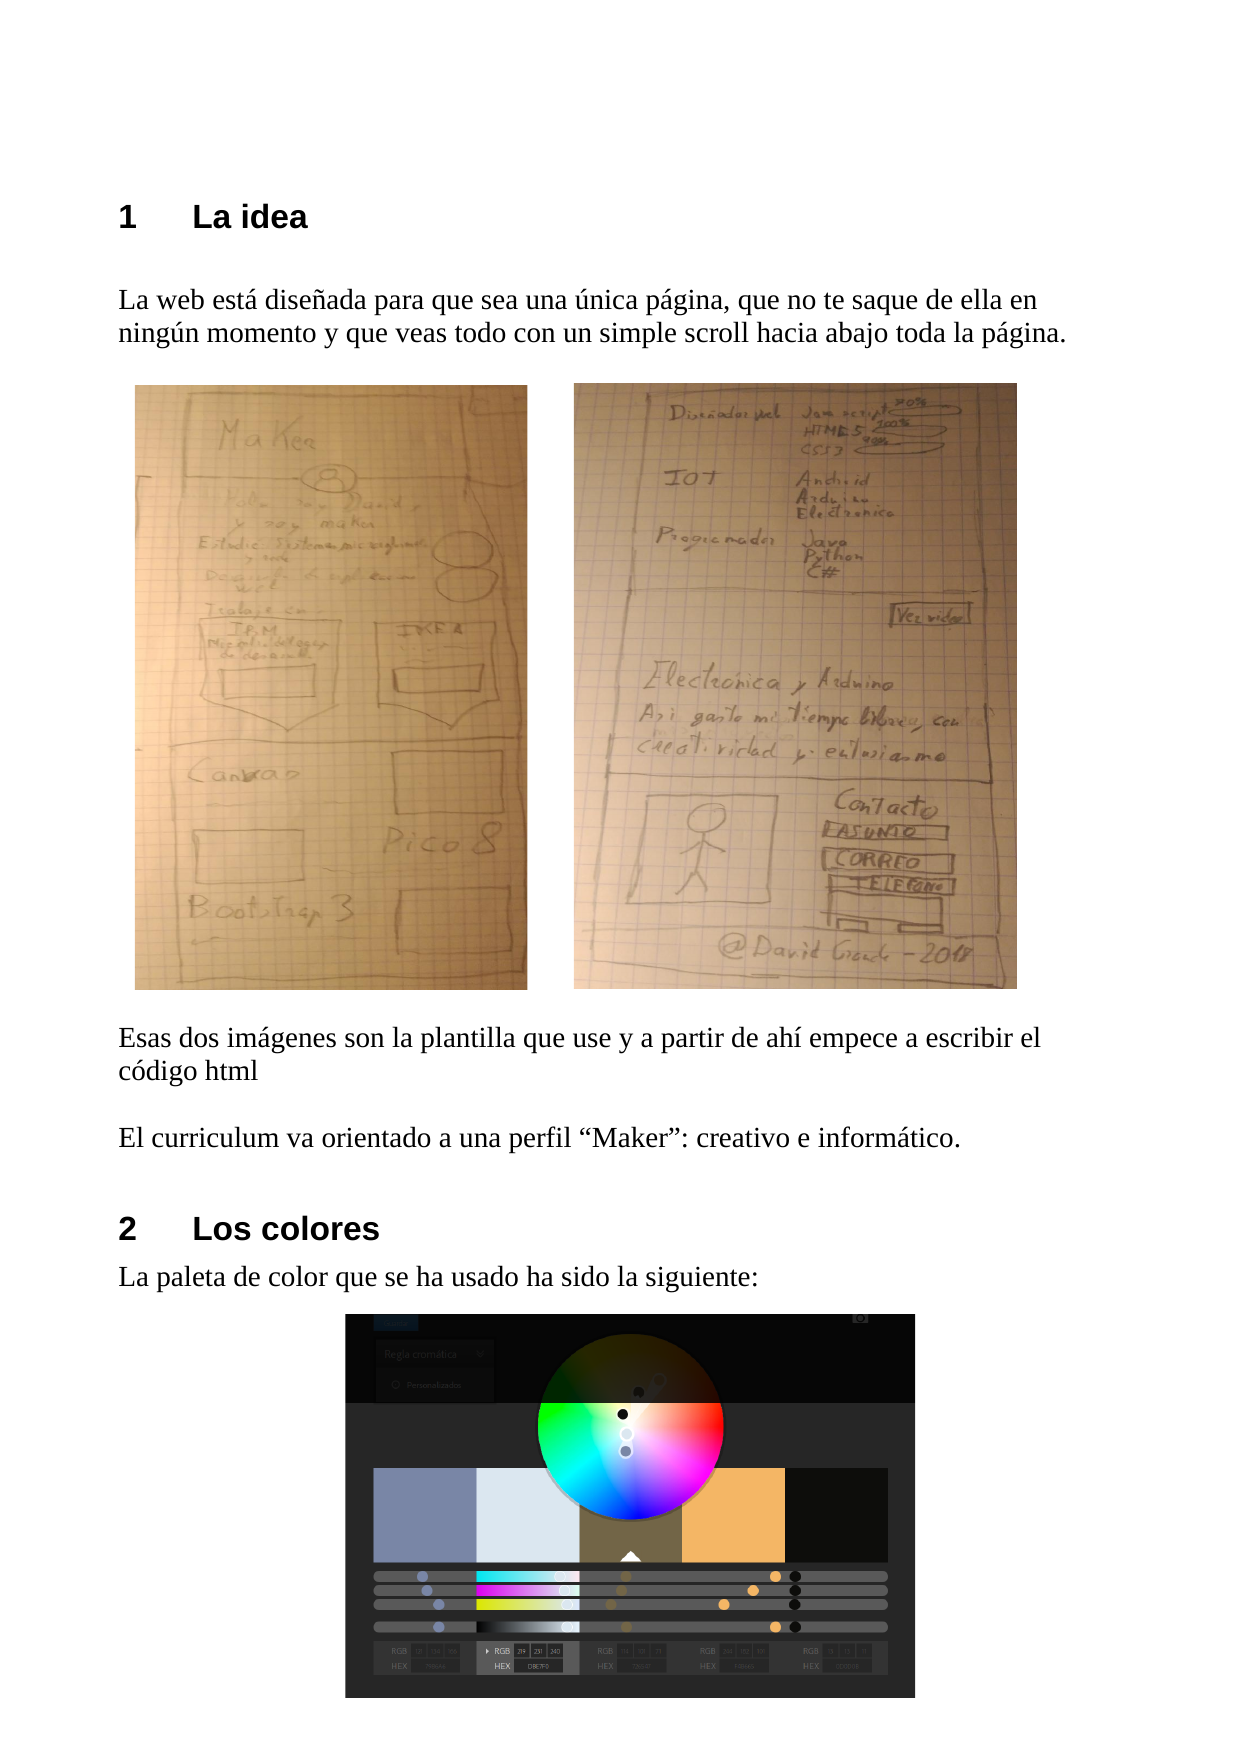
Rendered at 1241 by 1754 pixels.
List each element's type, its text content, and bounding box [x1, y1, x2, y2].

subtitle La idea [118, 197, 1122, 236]
text Esas dos imágenes son la plantilla que use y a partir de ahí empece a escribir el código html [118, 1020, 1122, 1087]
text El curriculum va orientado a una perfil “Maker”: creativo e informático. [118, 1120, 1122, 1154]
picture [134, 385, 528, 990]
subtitle Los colores [118, 1208, 1122, 1247]
text La paleta de color que se ha usado ha sido la siguiente: [118, 1259, 1122, 1293]
picture [573, 383, 1017, 989]
picture [345, 1314, 915, 1698]
text La web está diseñada para que sea una única página, que no te saque de ella en ningún momento y que veas todo con un simple scroll hacia abajo toda la página. [118, 282, 1122, 349]
